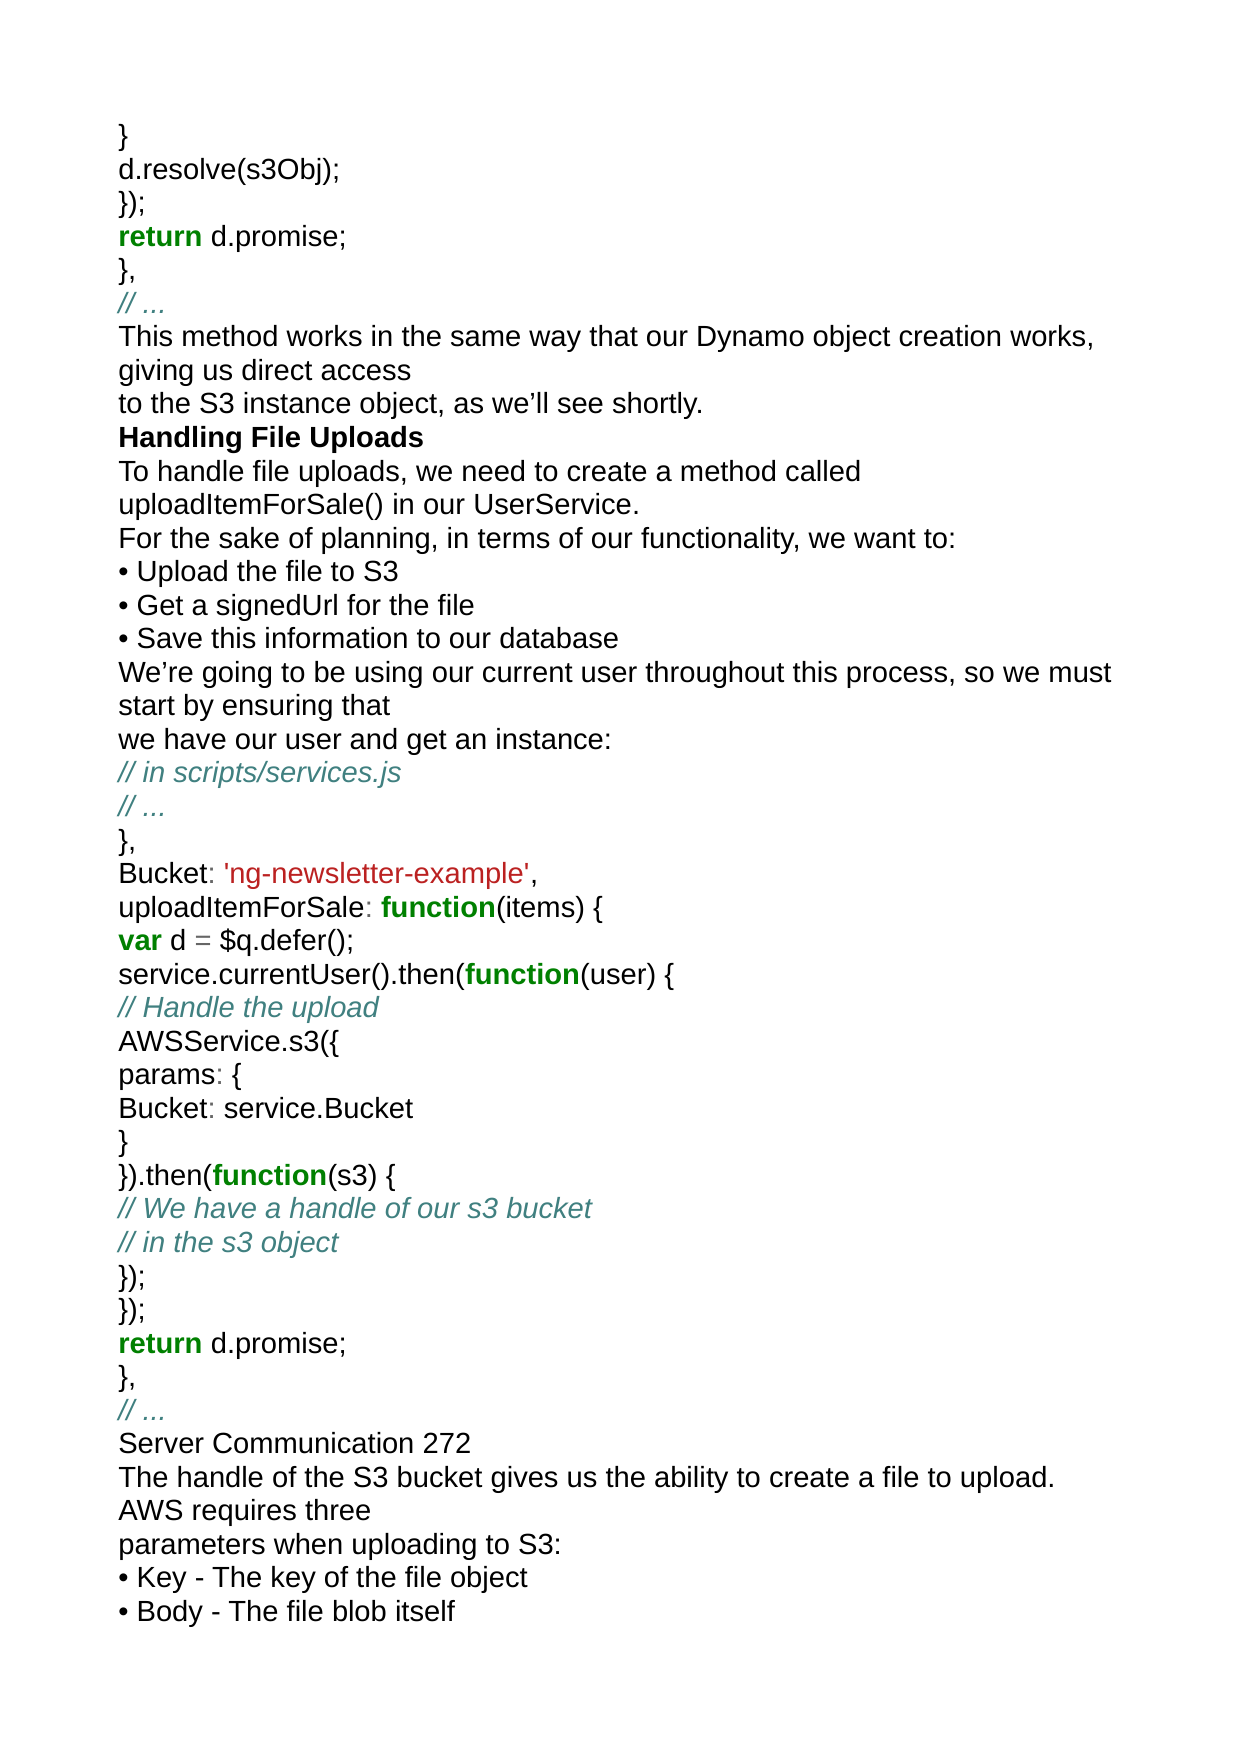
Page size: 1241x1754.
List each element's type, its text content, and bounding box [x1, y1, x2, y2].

text // We have a handle of our s3 bucket [118, 1191, 1122, 1225]
text parameters when uploading to S3: [118, 1527, 1122, 1560]
text Handling File Uploads [118, 420, 1122, 453]
text This method works in the same way that our Dynamo object creation works, giving us direct access [118, 319, 1122, 386]
text }).then(function(s3) { [118, 1158, 1122, 1191]
text } [118, 118, 1122, 152]
text return d.promise; [118, 1326, 1122, 1359]
text • Key - The key of the file object [118, 1560, 1122, 1594]
text we have our user and get an instance: [118, 722, 1122, 755]
text // Handle the upload [118, 990, 1122, 1024]
text • Save this information to our database [118, 621, 1122, 655]
text } [118, 1124, 1122, 1158]
text }, [118, 252, 1122, 286]
text }, [118, 822, 1122, 856]
text // in scripts/services.js [118, 755, 1122, 789]
text For the sake of planning, in terms of our functionality, we want to: [118, 521, 1122, 554]
text // ... [118, 1393, 1122, 1426]
text }); [118, 1258, 1122, 1292]
text params: { [118, 1057, 1122, 1091]
text Bucket: 'ng-newsletter-example', [118, 856, 1122, 889]
text to the S3 instance object, as we’ll see shortly. [118, 386, 1122, 420]
text • Upload the file to S3 [118, 554, 1122, 588]
text AWSService.s3({ [118, 1024, 1122, 1057]
text // ... [118, 789, 1122, 822]
text To handle file uploads, we need to create a method called uploadItemForSale() in our UserService. [118, 453, 1122, 521]
text // in the s3 object [118, 1225, 1122, 1258]
text d.resolve(s3Obj); [118, 152, 1122, 185]
text var d = $q.defer(); [118, 923, 1122, 957]
text The handle of the S3 bucket gives us the ability to create a file to upload. AWS requires three [118, 1460, 1122, 1527]
text }, [118, 1359, 1122, 1393]
text }); [118, 1292, 1122, 1326]
text return d.promise; [118, 219, 1122, 252]
text Bucket: service.Bucket [118, 1091, 1122, 1124]
text We’re going to be using our current user throughout this process, so we must start by ensuring that [118, 655, 1122, 722]
text uploadItemForSale: function(items) { [118, 889, 1122, 923]
text }); [118, 185, 1122, 219]
text • Body - The file blob itself [118, 1594, 1122, 1627]
text Server Communication 272 [118, 1426, 1122, 1460]
text • Get a signedUrl for the file [118, 588, 1122, 621]
text // ... [118, 286, 1122, 319]
text service.currentUser().then(function(user) { [118, 957, 1122, 990]
